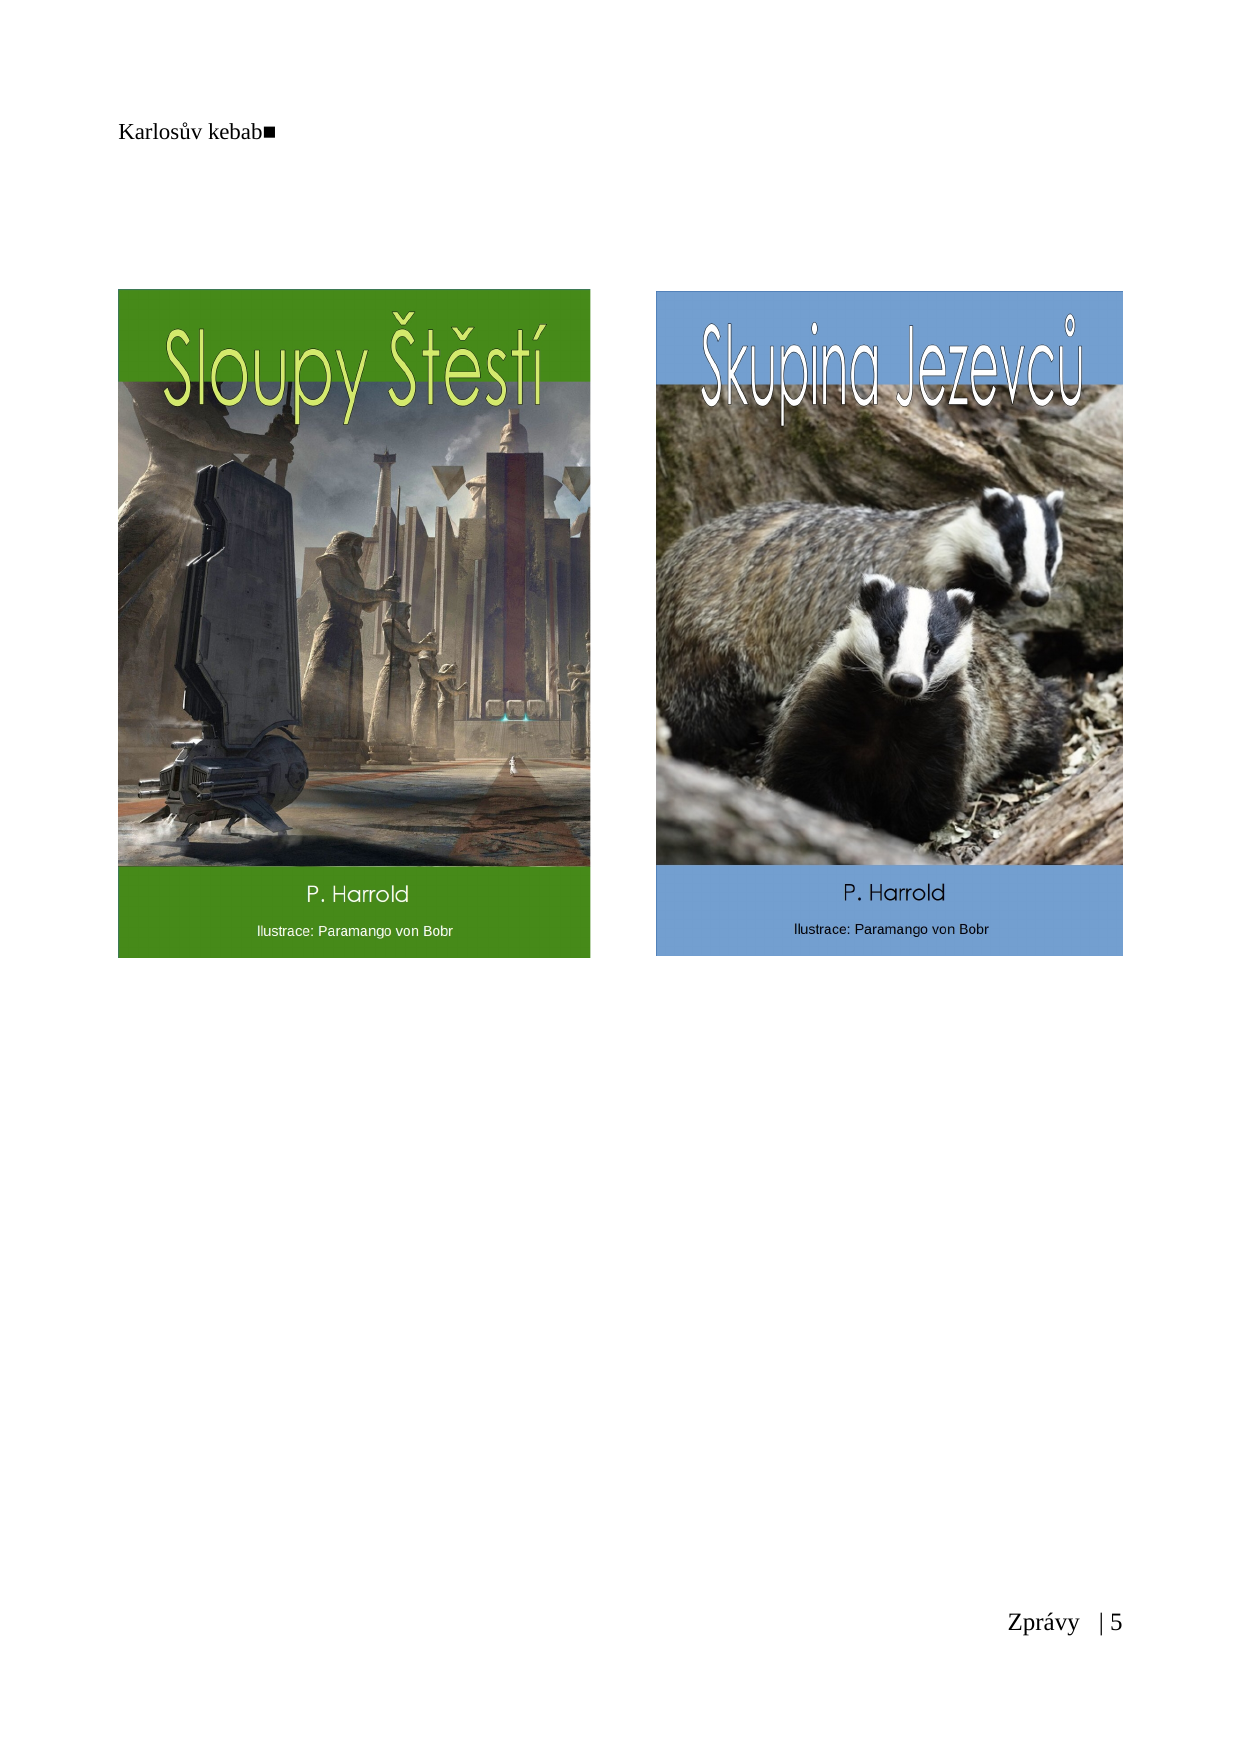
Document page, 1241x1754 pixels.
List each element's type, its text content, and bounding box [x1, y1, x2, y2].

picture [656, 294, 1123, 936]
picture [118, 289, 591, 937]
text Karlosův kebab■ [118, 118, 591, 144]
